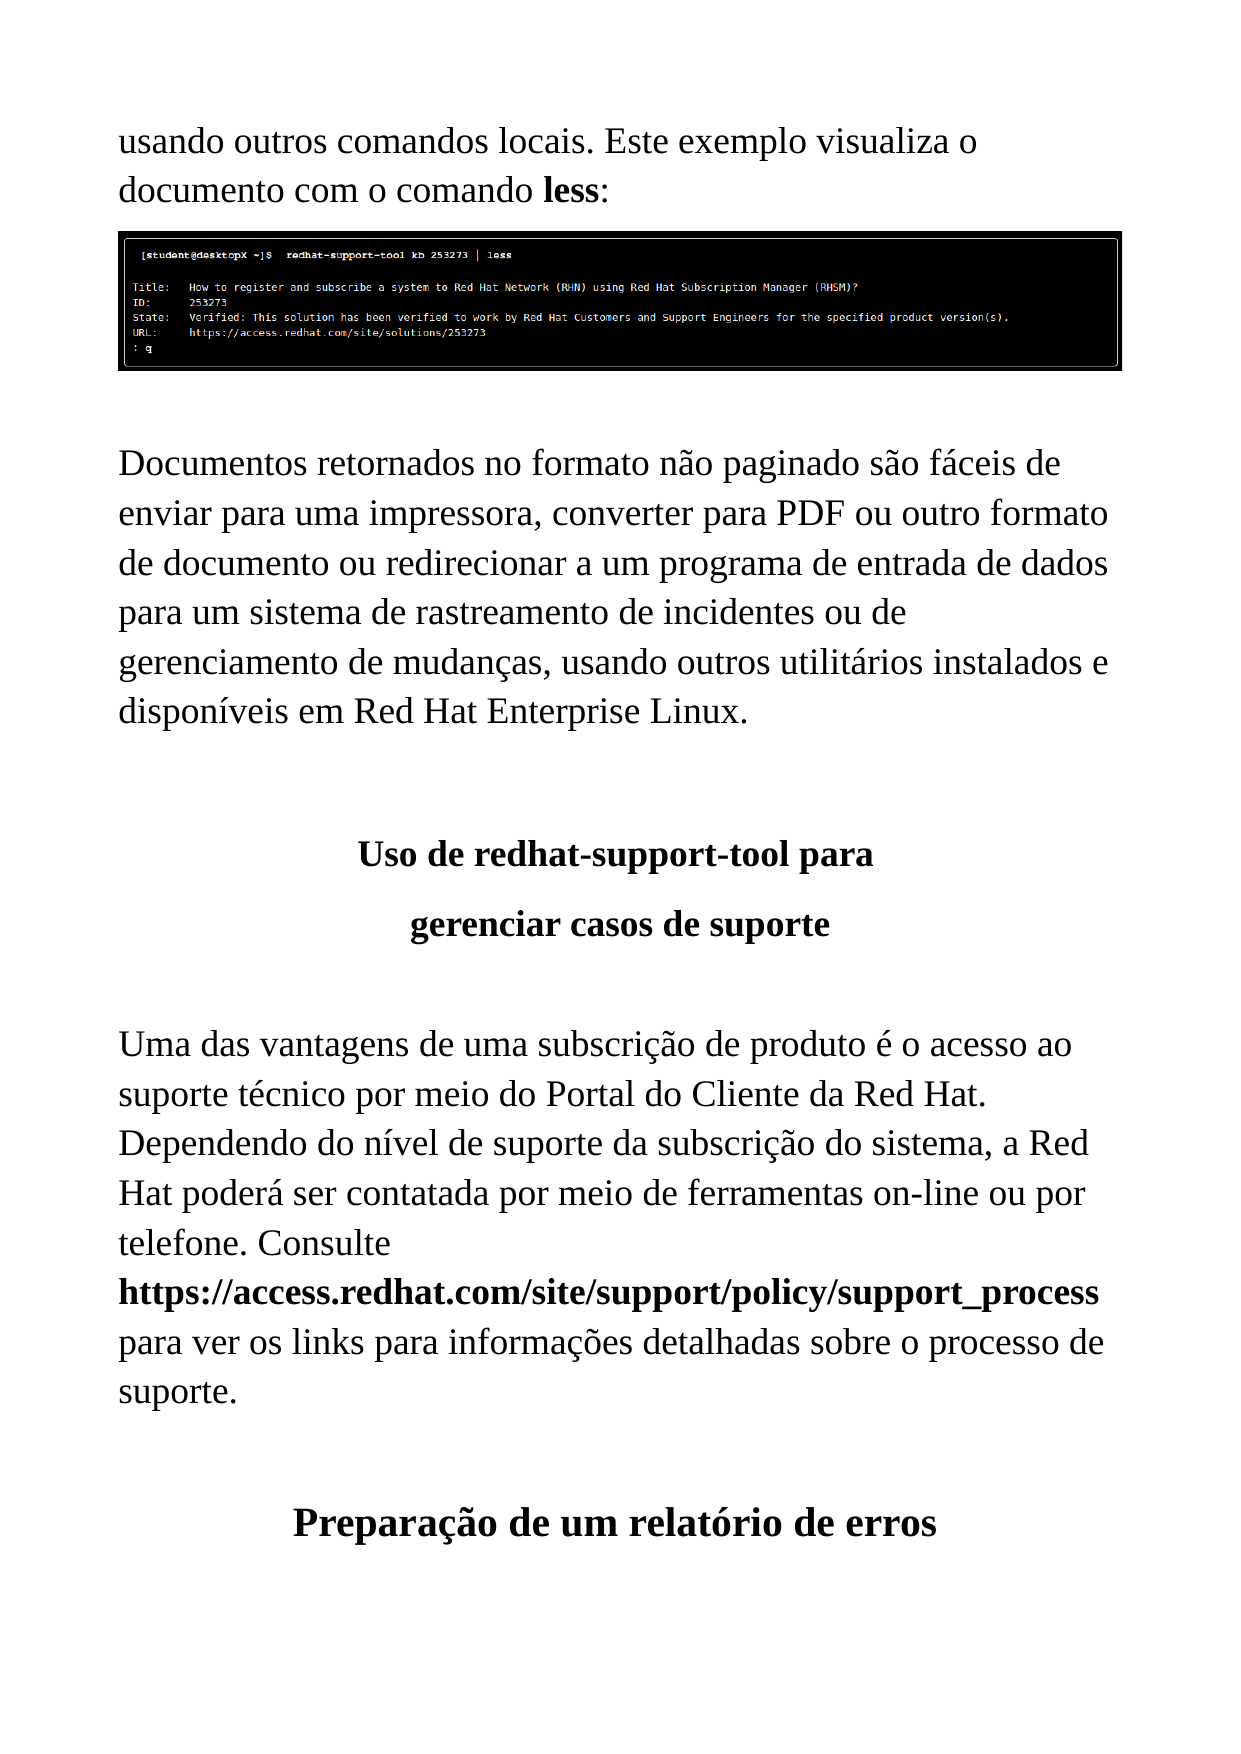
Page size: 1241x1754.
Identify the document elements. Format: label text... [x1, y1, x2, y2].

text usando outros comandos locais. Este exemplo visualiza o documento com o comando less: [118, 118, 1122, 211]
text Uma das vantagens de uma subscrição de produto é o acesso ao suporte técnico por meio do Portal do Cliente da Red Hat. Dependendo do nível de suporte da subscrição do sistema, a Red Hat poderá ser contatada por meio de ferramentas on-line ou por telefone. Consulte https://access.redhat.com/site/support/policy/support_process para ver os links para informações detalhadas sobre o processo de suporte. [118, 1022, 1122, 1412]
picture [118, 231, 1123, 371]
subtitle Uso de redhat-support-tool para [118, 832, 1122, 875]
subtitle gerenciar casos de suporte [118, 902, 1122, 945]
text Documentos retornados no formato não paginado são fáceis de enviar para uma impressora, converter para PDF ou outro formato de documento ou redirecionar a um programa de entrada de dados para um sistema de rastreamento de incidentes ou de gerenciamento de mudanças, usando outros utilitários instalados e disponíveis em Red Hat Enterprise Linux. [118, 441, 1122, 732]
text Preparação de um relatório de erros [118, 1497, 1122, 1545]
